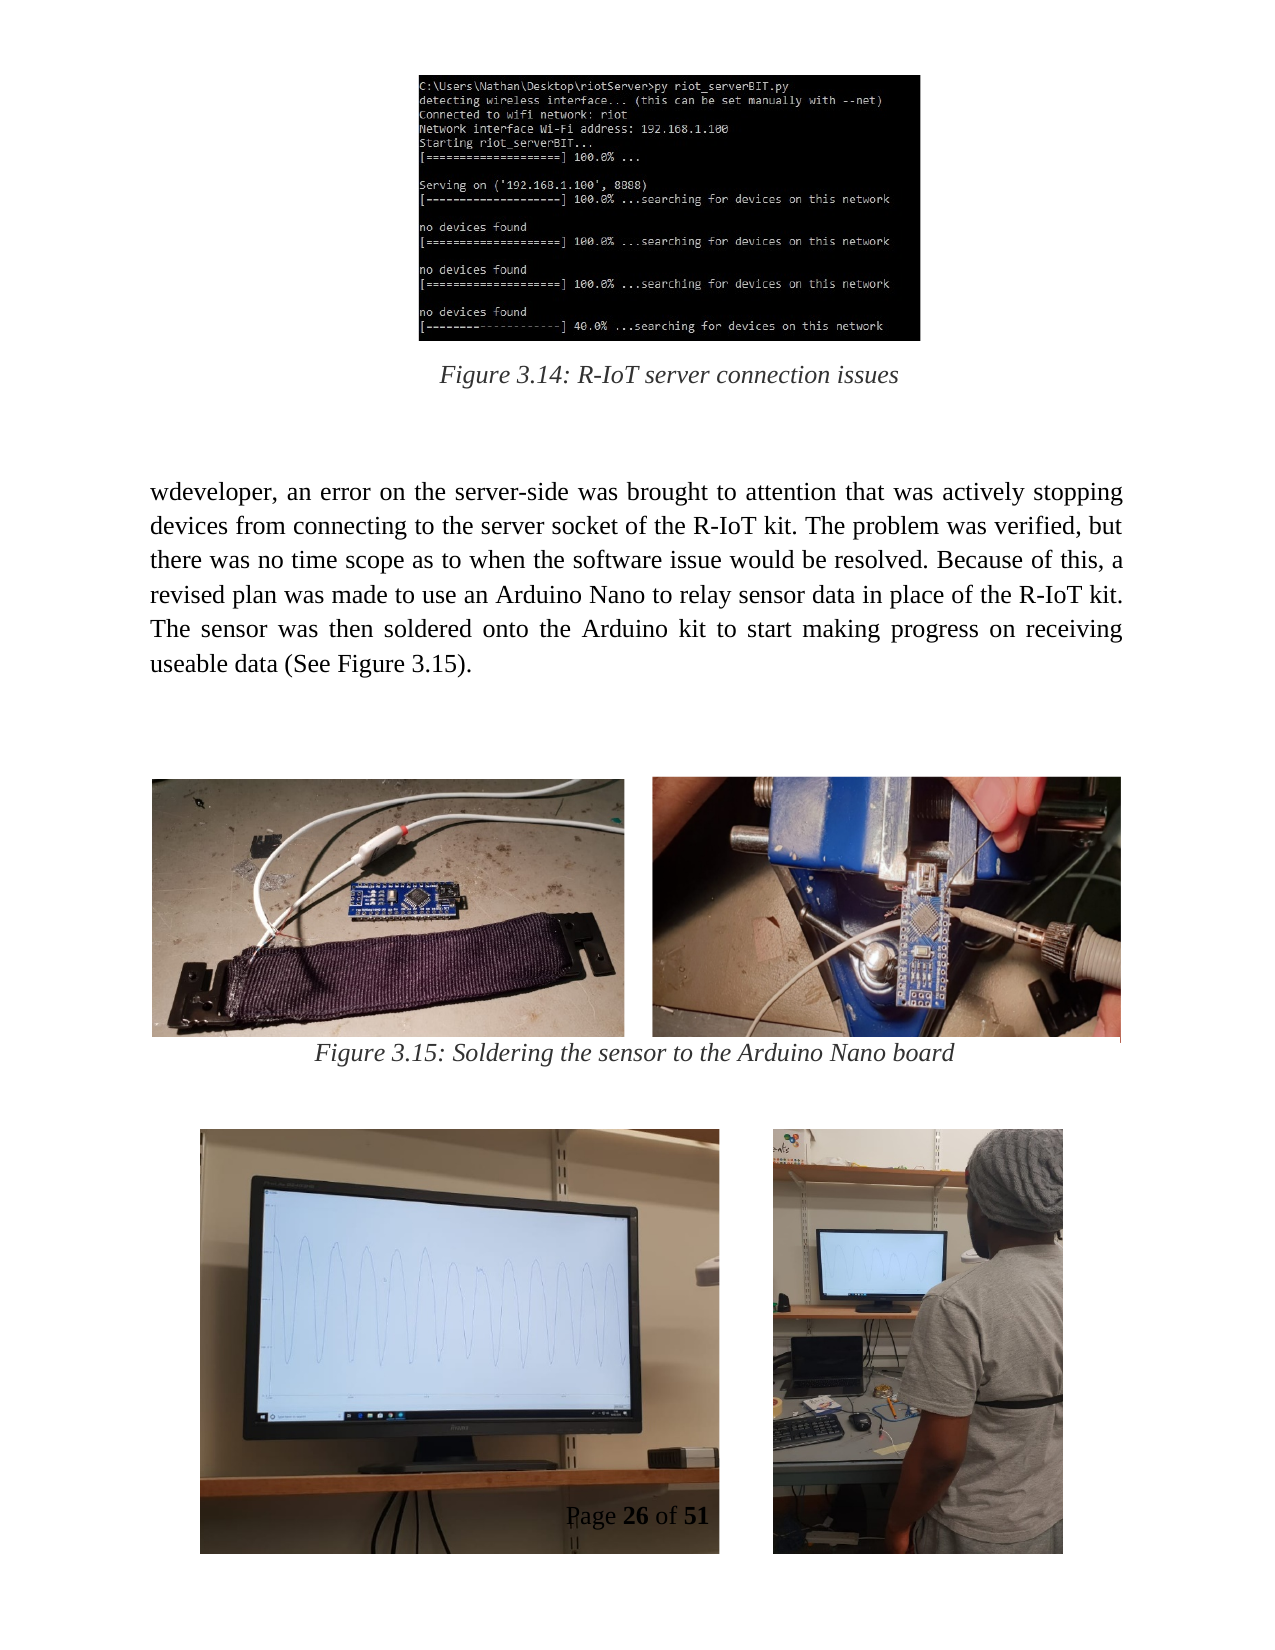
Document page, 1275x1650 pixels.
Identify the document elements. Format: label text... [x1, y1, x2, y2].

text Figure 3.14: R-IoT server connection issues [419, 359, 922, 389]
text Figure 3.15: Soldering the sensor to the Arduino Nano board [152, 1037, 1120, 1067]
text wdeveloper, an error on the server-side was brought to attention that was actively stopping devices from connecting to the server socket of the R-IoT kit. The problem was verified, but there was no time scope as to when the software issue would be resolved. Because of this, a revised plan was made to use an Arduino Nano to relay sensor data in place of the R-IoT kit. The sensor was then soldered onto the Arduino kit to start making progress on receiving useable data (See Figure 3.15). [150, 75, 1125, 678]
